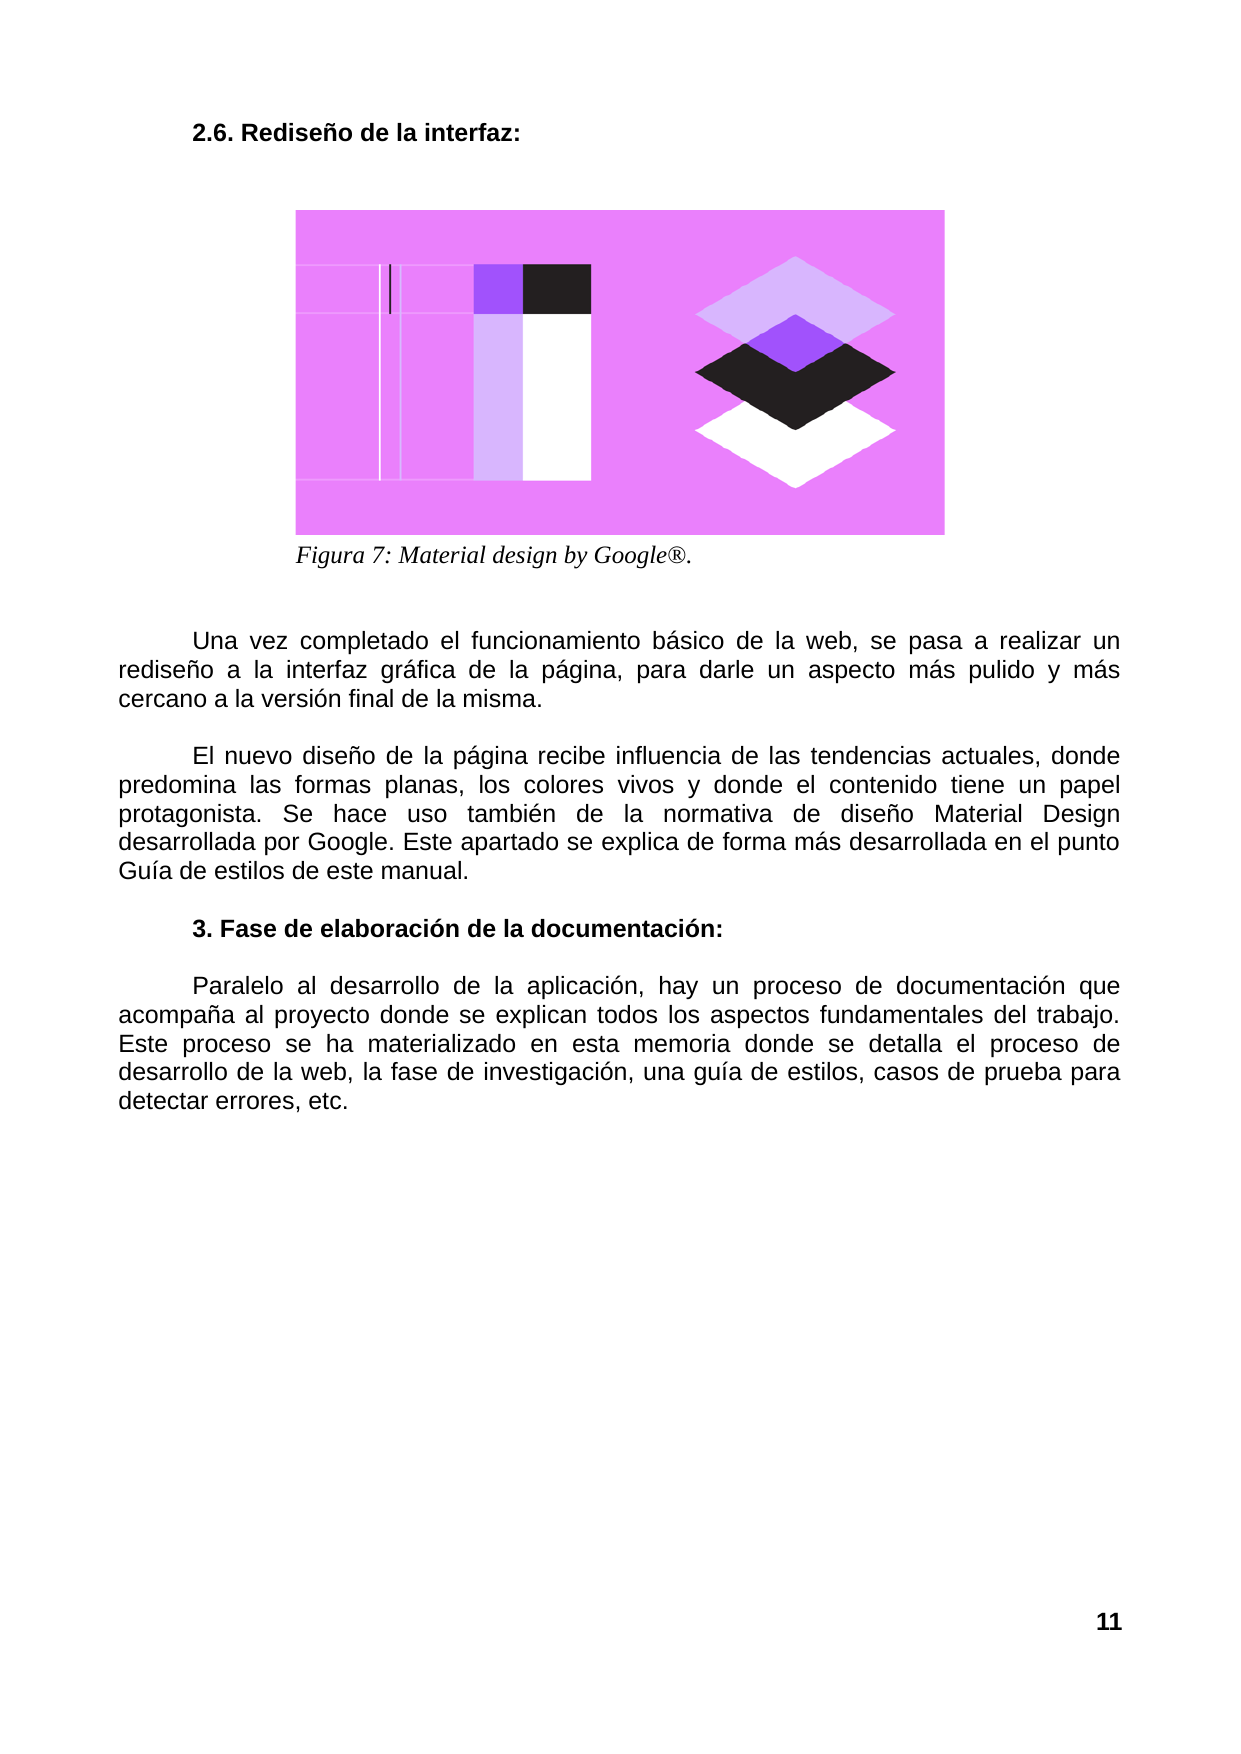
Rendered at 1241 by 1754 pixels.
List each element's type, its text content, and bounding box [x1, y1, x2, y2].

text 2.6. Rediseño de la interfaz: [118, 118, 1122, 147]
text 3. Fase de elaboración de la documentación: [118, 914, 1122, 942]
text Paralelo al desarrollo de la aplicación, hay un proceso de documentación que acompaña al proyecto donde se explican todos los aspectos fundamentales del trabajo. Este proceso se ha materializado en esta memoria donde se detalla el proceso de desarrollo de la web, la fase de investigación, una guía de estilos, casos de prueba para detectar errores, etc. [118, 971, 1122, 1115]
text El nuevo diseño de la página recibe influencia de las tendencias actuales, donde predomina las formas planas, los colores vivos y donde el contenido tiene un papel protagonista. Se hace uso también de la normativa de diseño Material Design desarrollada por Google. Este apartado se explica de forma más desarrollada en el punto Guía de estilos de este manual. [118, 741, 1122, 885]
picture [295, 210, 945, 535]
text Una vez completado el funcionamiento básico de la web, se pasa a realizar un rediseño a la interfaz gráfica de la página, para darle un aspecto más pulido y más cercano a la versión final de la misma. [118, 626, 1122, 712]
text Figura 7: Material design by Google®. [296, 535, 944, 569]
